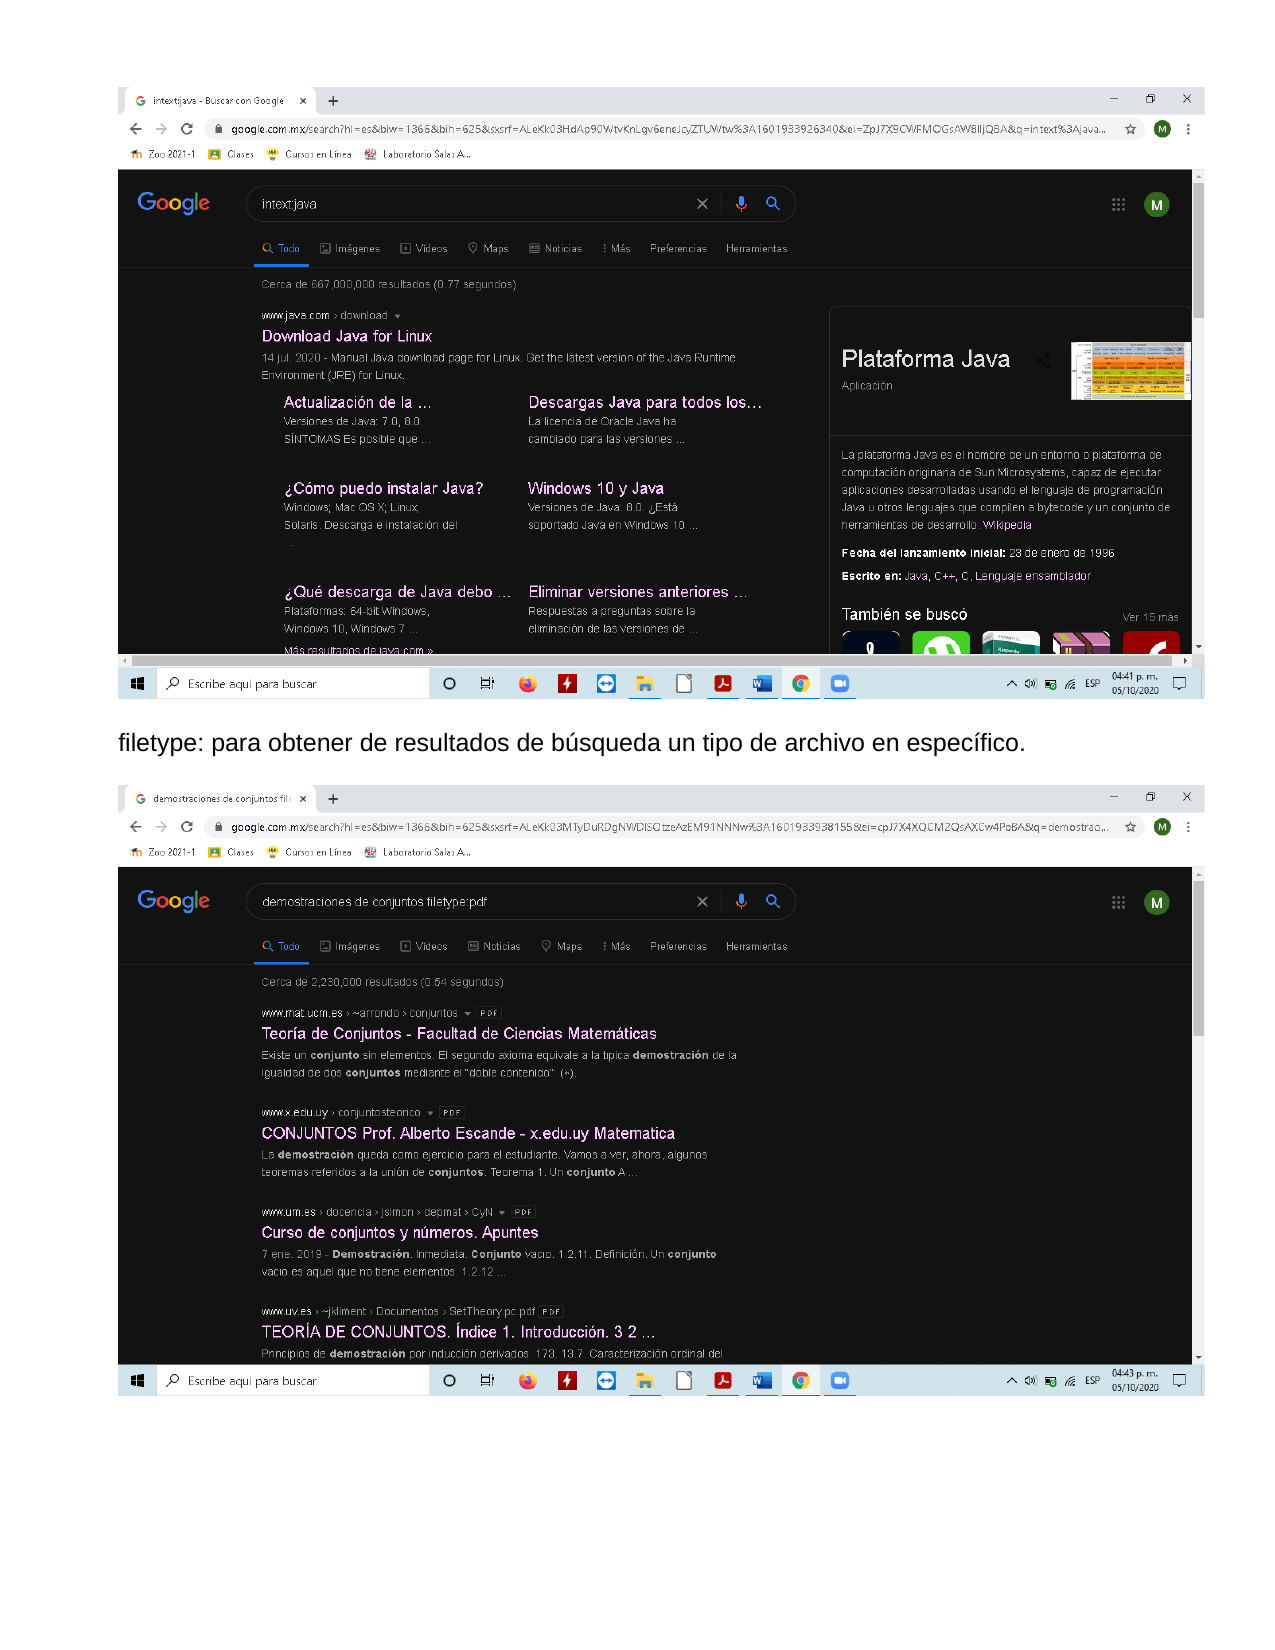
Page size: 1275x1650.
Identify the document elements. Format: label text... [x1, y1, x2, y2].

text filetype: para obtener de resultados de búsqueda un tipo de archivo en específico. [118, 728, 1205, 756]
